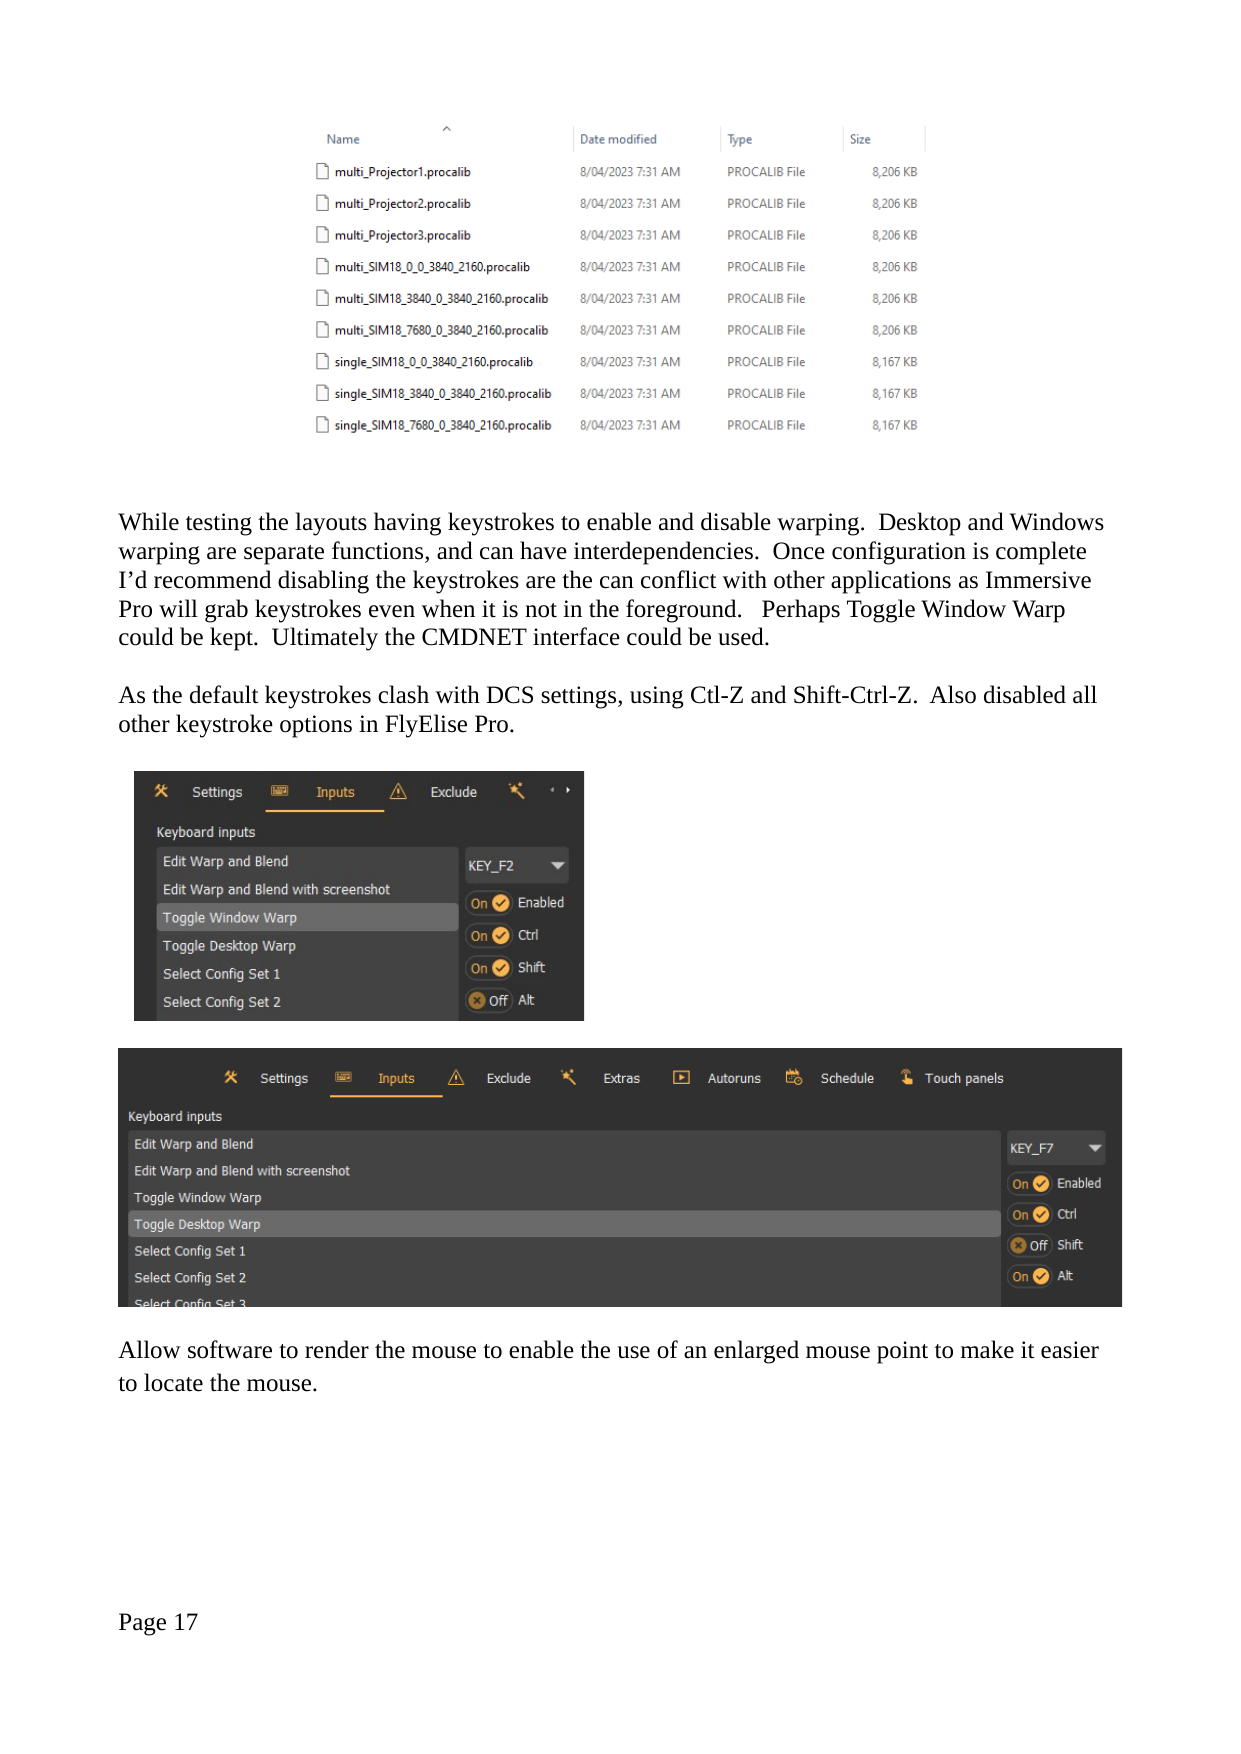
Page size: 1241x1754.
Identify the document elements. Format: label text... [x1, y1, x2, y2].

text As the default keystrokes clash with DCS settings, using Ctl-Z and Shift-Ctrl-Z. Also disabled all other keystroke options in FlyElise Pro. [118, 680, 1122, 737]
picture [134, 771, 585, 1021]
text While testing the layouts having keystrokes to enable and disable warping. Desktop and Windows warping are separate functions, and can have interdependencies. Once configuration is complete I’d recommend disabling the keystrokes are the can conflict with other applications as Immersive Pro will grab keystrokes even when it is not in the foreground. Perhaps Toggle Window Warp could be kept. Ultimately the CMDNET interface could be used. [118, 507, 1122, 651]
text Allow software to render the mouse to enable the use of an enlarged mouse point to make it easier to locate the mouse. [118, 1335, 1122, 1397]
picture [118, 1048, 1123, 1307]
picture [297, 118, 943, 450]
